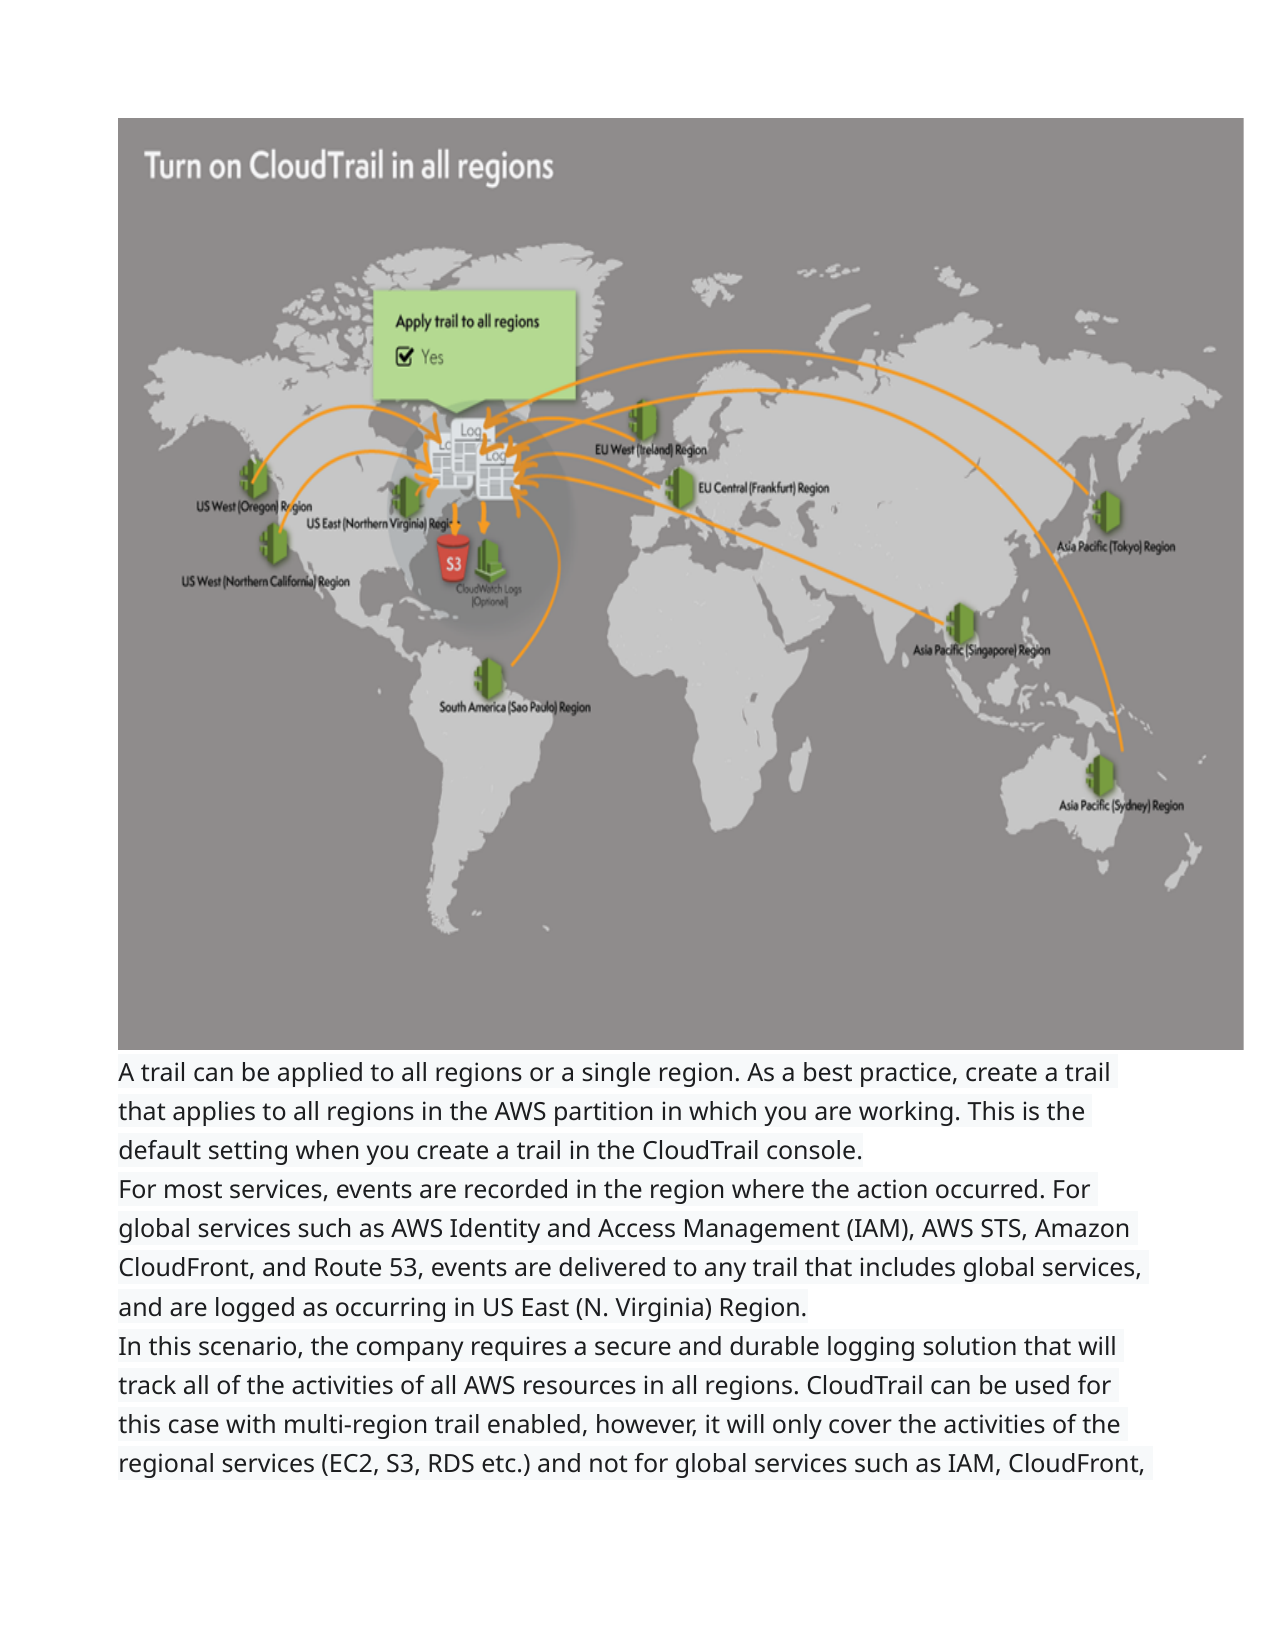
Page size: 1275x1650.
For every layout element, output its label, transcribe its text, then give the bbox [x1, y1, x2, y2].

text A trail can be applied to all regions or a single region. As a best practice, create a trail that applies to all regions in the AWS partition in which you are working. This is the default setting when you create a trail in the CloudTrail console. [118, 1054, 1157, 1167]
text In this scenario, the company requires a secure and durable logging solution that will track all of the activities of all AWS resources in all regions. CloudTrail can be used for this case with multi-region trail enabled, however, it will only cover the activities of the regional services (EC2, S3, RDS etc.) and not for global services such as IAM, CloudFront, [118, 1328, 1157, 1480]
picture [118, 118, 1244, 1050]
text For most services, events are recorded in the region where the action occurred. For global services such as AWS Identity and Access Management (IAM), AWS STS, Amazon CloudFront, and Route 53, events are delivered to any trail that includes global services, and are logged as occurring in US East (N. Virginia) Region. [118, 1172, 1157, 1323]
